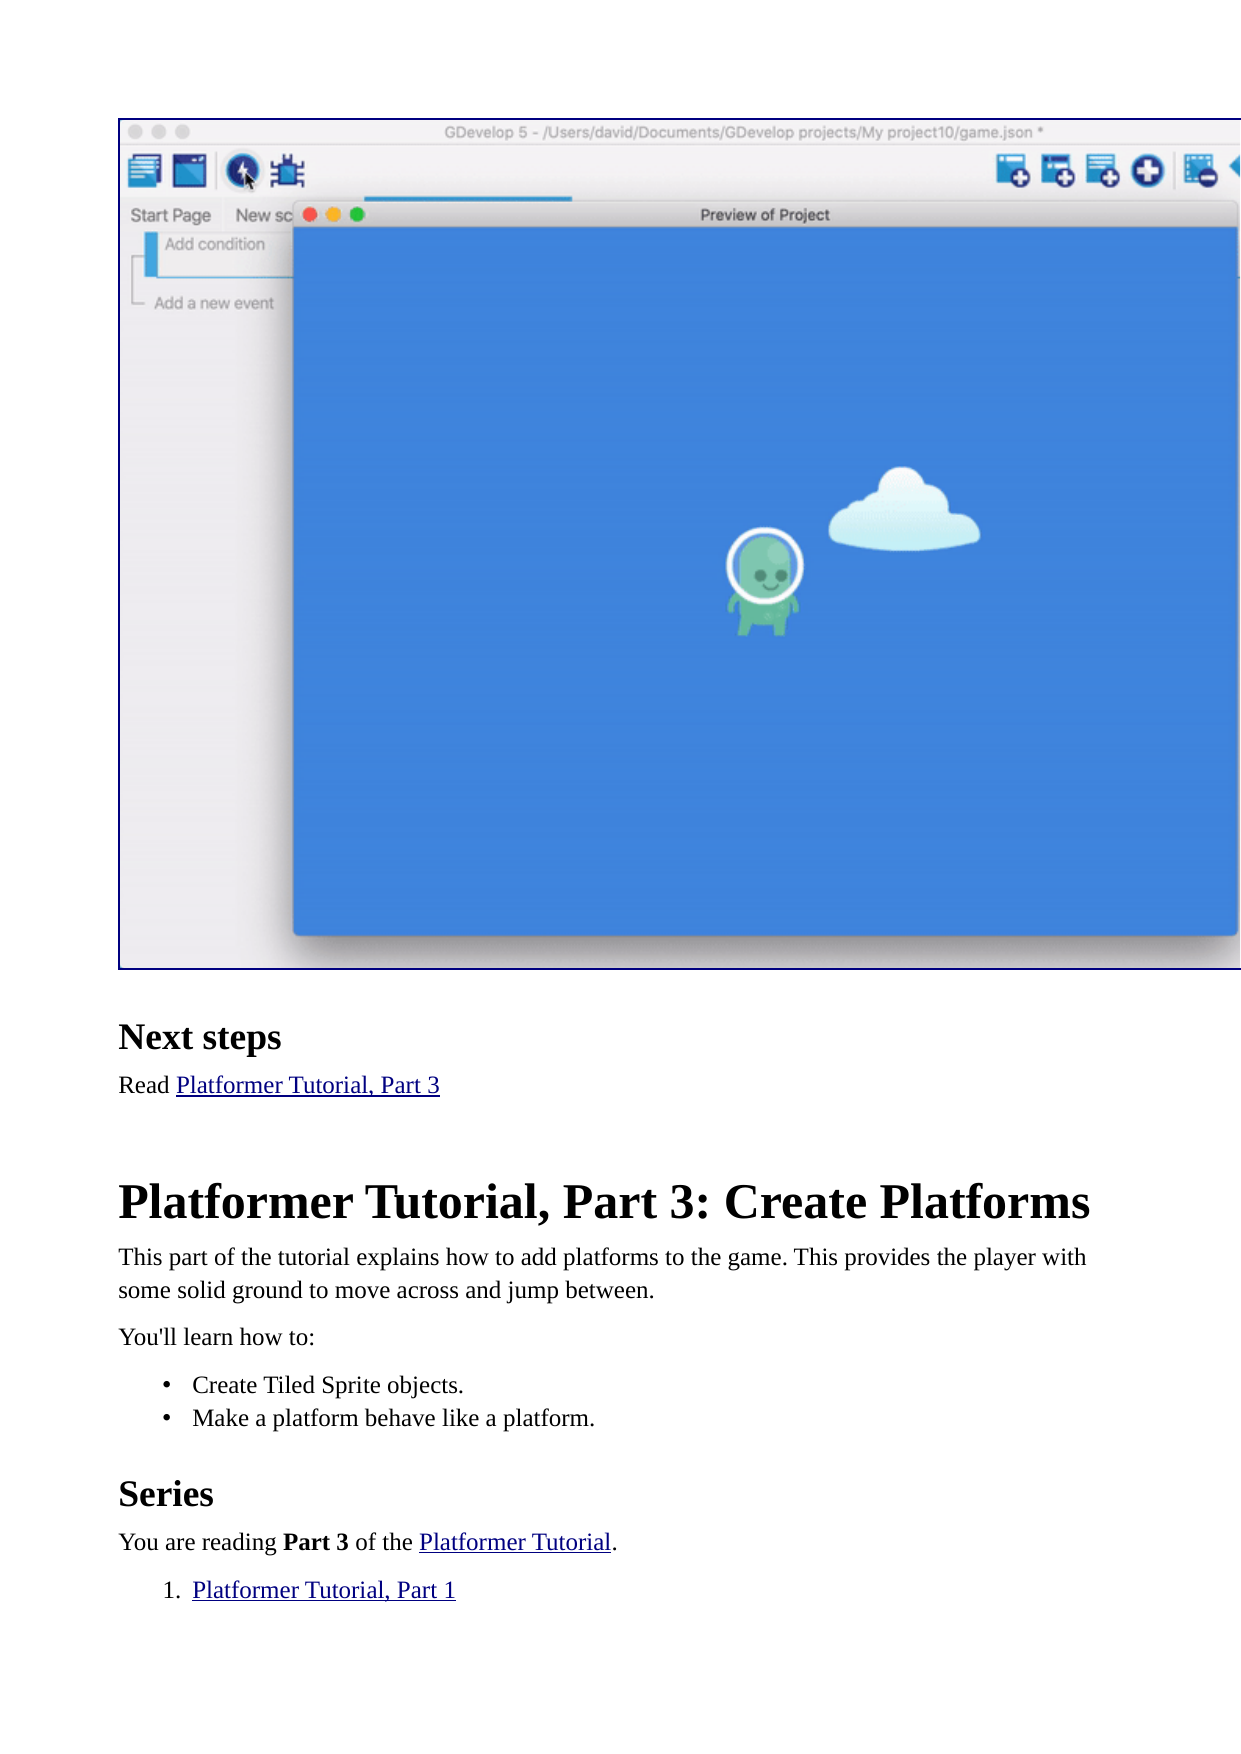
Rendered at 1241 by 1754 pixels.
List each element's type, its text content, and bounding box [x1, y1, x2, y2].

subtitle Series [118, 1471, 1122, 1514]
text You are reading Part 3 of the Platformer Tutorial. [118, 1527, 1122, 1556]
text Read Platformer Tutorial, Part 3 [118, 1070, 1122, 1099]
list Make a platform behave like a platform. [162, 1403, 1122, 1432]
text You'll learn how to: [118, 1322, 1122, 1351]
list Create Tiled Sprite objects. [162, 1370, 1122, 1399]
subtitle Next steps [118, 1015, 1122, 1058]
subtitle Platformer Tutorial, Part 3: Create Platforms [118, 1172, 1122, 1229]
picture [120, 120, 1241, 968]
list Platformer Tutorial, Part 1 [162, 1575, 1122, 1603]
text This part of the tutorial explains how to add platforms to the game. This provides the player with some solid ground to move across and jump between. [118, 1242, 1122, 1303]
